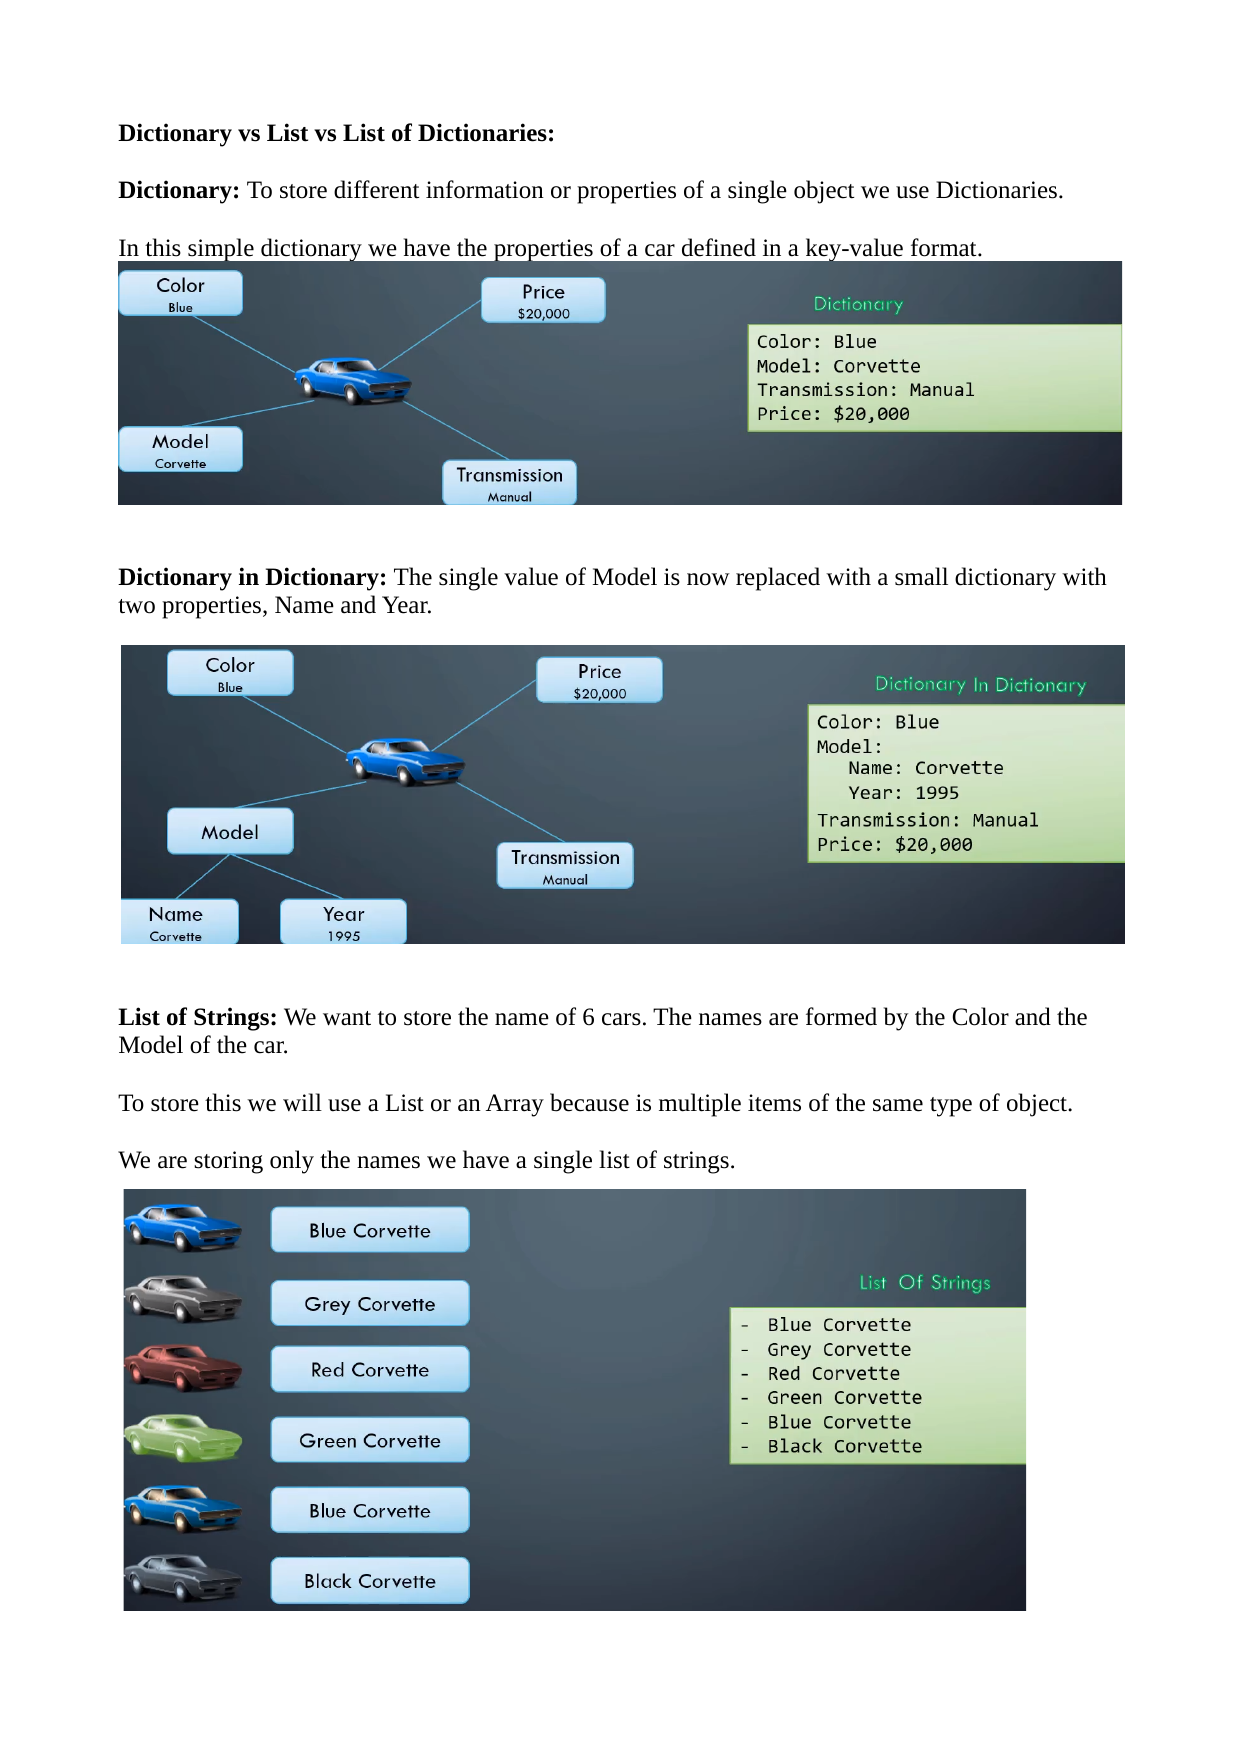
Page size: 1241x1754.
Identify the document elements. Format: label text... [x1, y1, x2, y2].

text We are storing only the names we have a single list of strings. [118, 1145, 1122, 1174]
text Dictionary vs List vs List of Dictionaries: [118, 118, 1122, 147]
text Dictionary: To store different information or properties of a single object we use Dictionaries. [118, 176, 1122, 204]
picture [118, 261, 1123, 505]
text To store this we will use a List or an Array because is multiple items of the same type of object. [118, 1088, 1122, 1117]
text In this simple dictionary we have the properties of a car defined in a key-value format. [118, 233, 1122, 261]
picture [121, 645, 1125, 944]
text Dictionary in Dictionary: The single value of Model is now replaced with a small dictionary with two properties, Name and Year. [118, 562, 1122, 619]
text List of Strings: We want to store the name of 6 cars. The names are formed by the Color and the Model of the car. [118, 1002, 1122, 1059]
picture [123, 1189, 1027, 1611]
